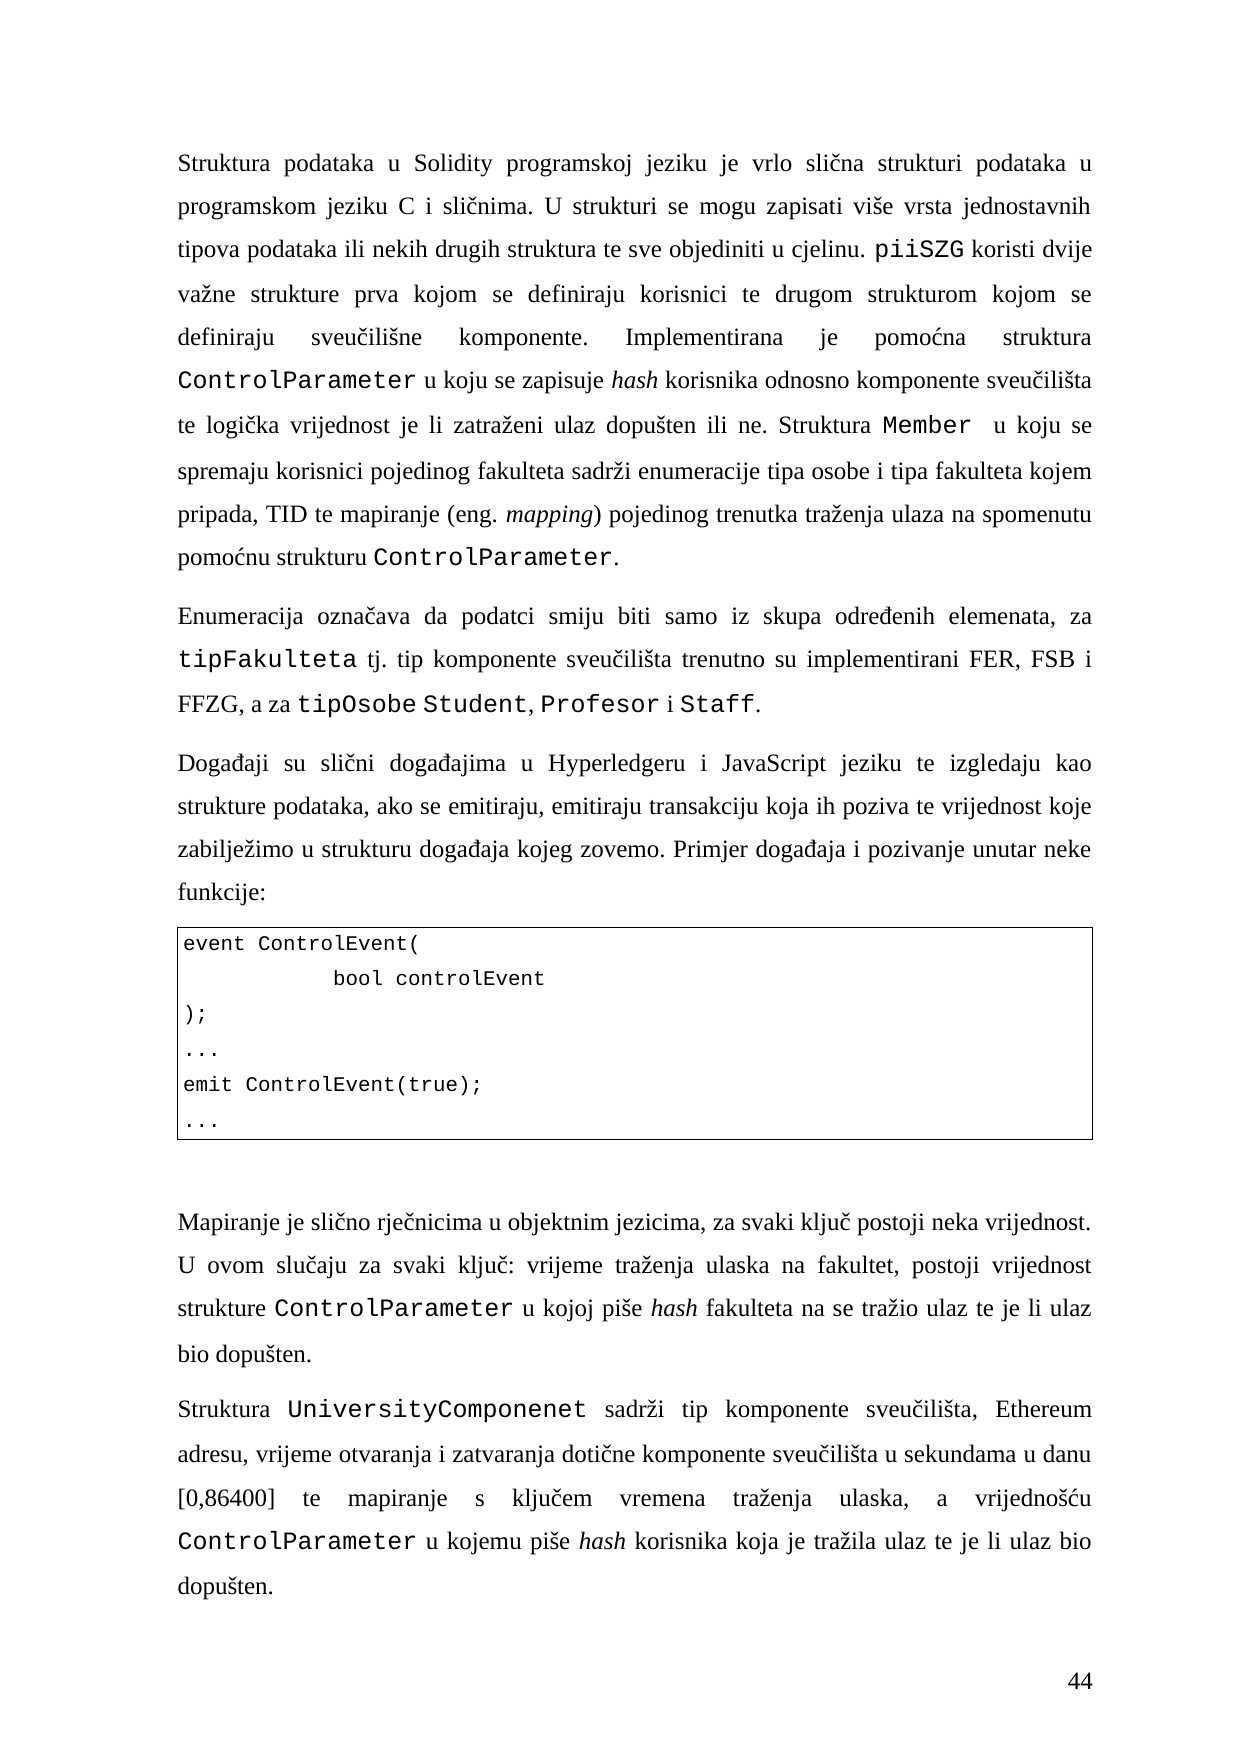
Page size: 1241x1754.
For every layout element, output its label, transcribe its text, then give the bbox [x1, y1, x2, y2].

text Struktura podataka u Solidity programskoj jeziku je vrlo slična strukturi podataka u programskom jeziku C i sličnima. U strukturi se mogu zapisati više vrsta jednostavnih tipova podataka ili nekih drugih struktura te sve objediniti u cjelinu. piiSZG koristi dvije važne strukture prva kojom se definiraju korisnici te drugom strukturom kojom se definiraju sveučilišne komponente. Implementirana je pomoćna struktura ControlParameter u koju se zapisuje hash korisnika odnosno komponente sveučilišta te logička vrijednost je li zatraženi ulaz dopušten ili ne. Struktura Member u koju se spremaju korisnici pojedinog fakulteta sadrži enumeracije tipa osobe i tipa fakulteta kojem pripada, TID te mapiranje (eng. mapping) pojedinog trenutka traženja ulaza na spomenutu pomoćnu strukturu ControlParameter. [177, 148, 1092, 573]
text Mapiranje je slično rječnicima u objektnim jezicima, za svaki ključ postoji neka vrijednost. U ovom slučaju za svaki ključ: vrijeme traženja ulaska na fakultet, postoji vrijednost strukture ControlParameter u kojoj piše hash fakulteta na se tražio ulaz te je li ulaz bio dopušten. [177, 1207, 1092, 1367]
text Struktura UniversityComponenet sadrži tip komponente sveučilišta, Ethereum adresu, vrijeme otvaranja i zatvaranja dotične komponente sveučilišta u sekundama u danu [0,86400] te mapiranje s ključem vremena traženja ulaska, a vrijednošću ControlParameter u kojemu piše hash korisnika koja je tražila ulaz te je li ulaz bio dopušten. [177, 1394, 1092, 1600]
text Događaji su slični događajima u Hyperledgeru i JavaScript jeziku te izgledaju kao strukture podataka, ako se emitiraju, emitiraju transakciju koja ih poziva te vrijednost koje zabilježimo u strukturu događaja kojeg zovemo. Primjer događaja i pozivanje unutar neke funkcije: [177, 748, 1092, 906]
table_header event ControlEvent( bool controlEvent ); ... emit ControlEvent(true); ... [178, 928, 1092, 1139]
text Enumeracija označava da podatci smiju biti samo iz skupa određenih elemenata, za tipFakulteta tj. tip komponente sveučilišta trenutno su implementirani FER, FSB i FFZG, a za tipOsobe Student, Profesor i Staff. [177, 601, 1092, 720]
